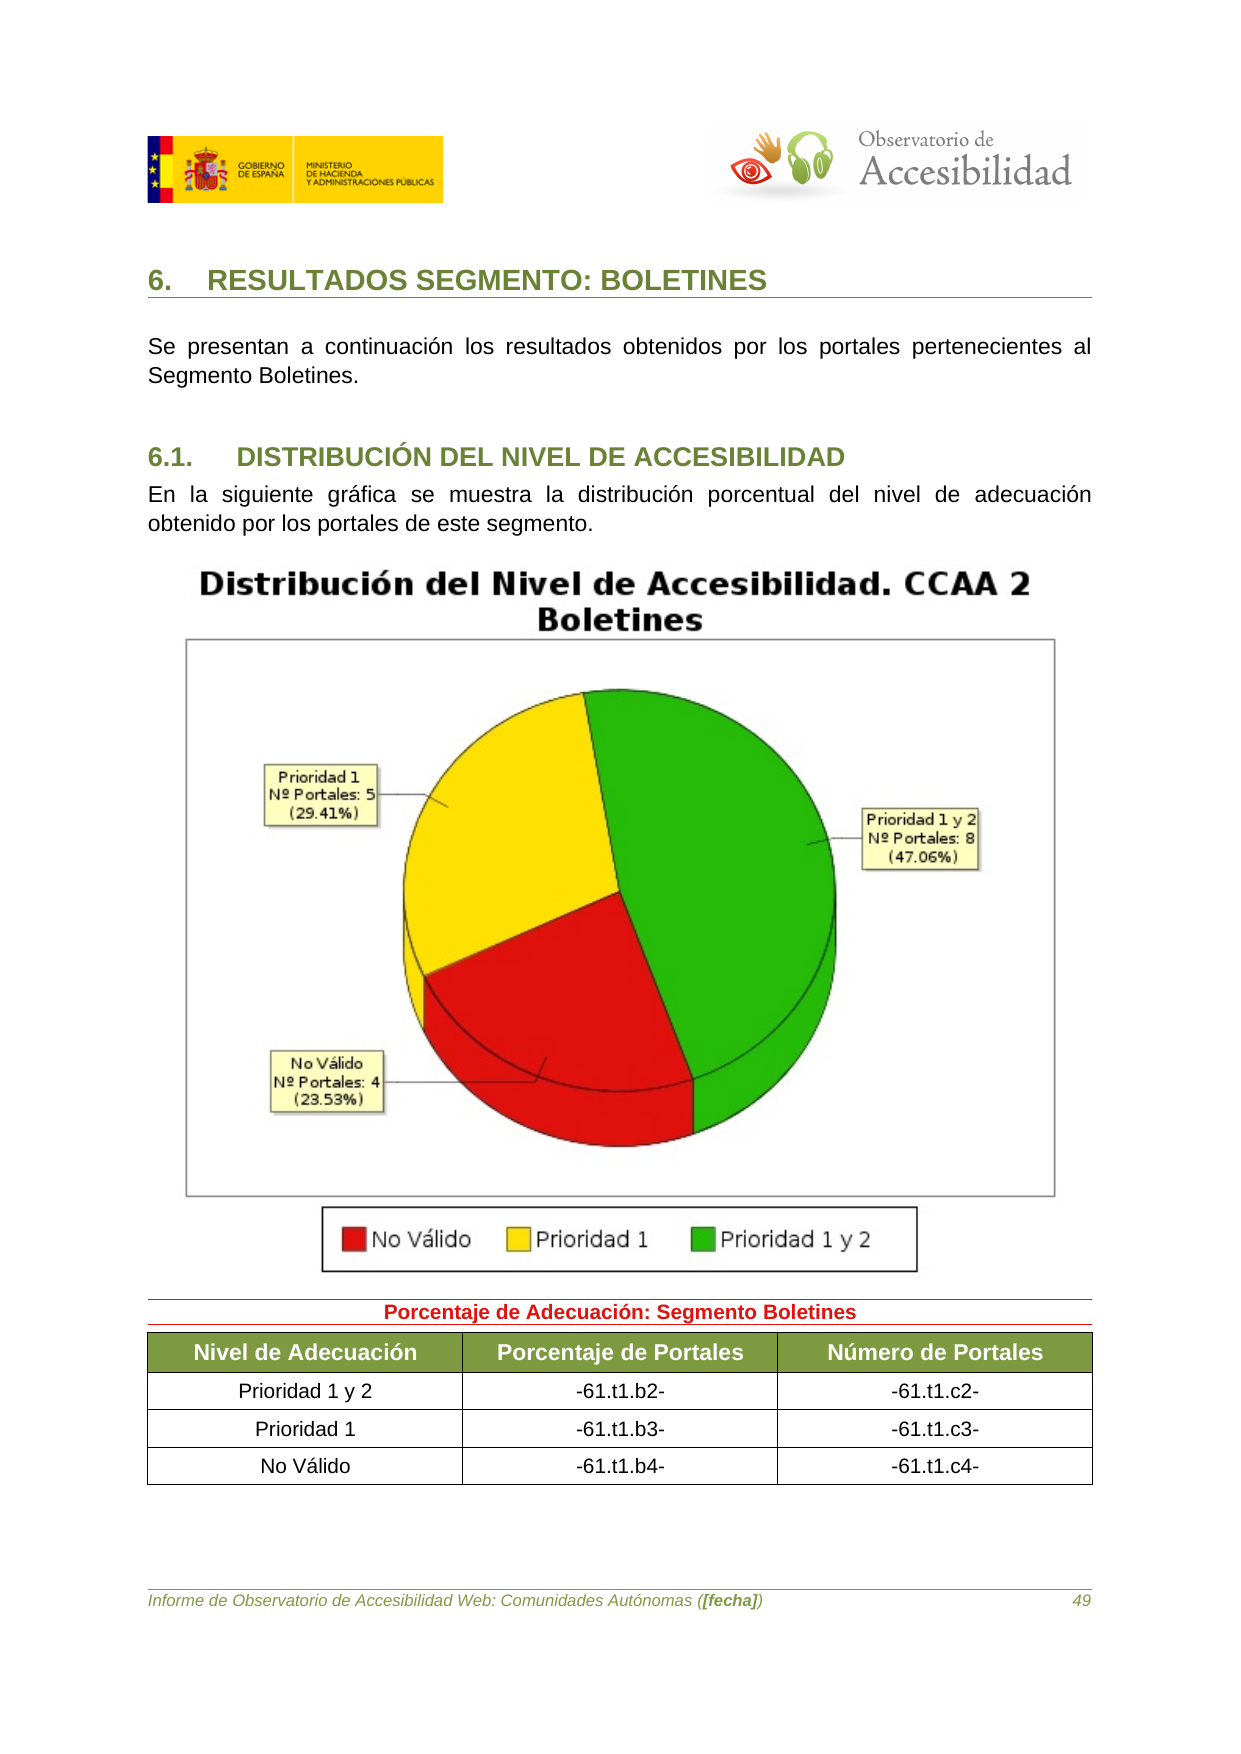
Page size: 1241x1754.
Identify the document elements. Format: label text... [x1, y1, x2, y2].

table_header Número de Portales [778, 1333, 1092, 1372]
table_cell Prioridad 1 y 2 [148, 1373, 462, 1409]
table_cell -61.t1.b4- [463, 1448, 777, 1484]
text Se presentan a continuación los resultados obtenidos por los portales pertenecientes al Segmento Boletines. [148, 333, 1092, 388]
table_header Nivel de Adecuación [148, 1333, 462, 1372]
picture [147, 136, 443, 203]
table_cell -61.t1.c4- [778, 1448, 1092, 1484]
table_cell -61.t1.c2- [778, 1373, 1092, 1409]
list Distribución del nivel de accesibilidad [148, 441, 1092, 472]
table_cell No Válido [148, 1448, 462, 1484]
text Porcentaje de Adecuación: Segmento Boletines [148, 1300, 1092, 1324]
table_cell -61.t1.c3- [778, 1410, 1092, 1447]
text En la siguiente gráfica se muestra la distribución porcentual del nivel de adecuación obtenido por los portales de este segmento. [148, 481, 1092, 537]
list Resultados Segmento: Boletines [148, 263, 1092, 297]
table_header Porcentaje de Portales [463, 1333, 777, 1372]
table_cell -61.t1.b3- [463, 1410, 777, 1447]
picture [178, 564, 1062, 1274]
picture [710, 122, 1086, 205]
table_cell Prioridad 1 [148, 1410, 462, 1447]
table_cell -61.t1.b2- [463, 1373, 777, 1409]
